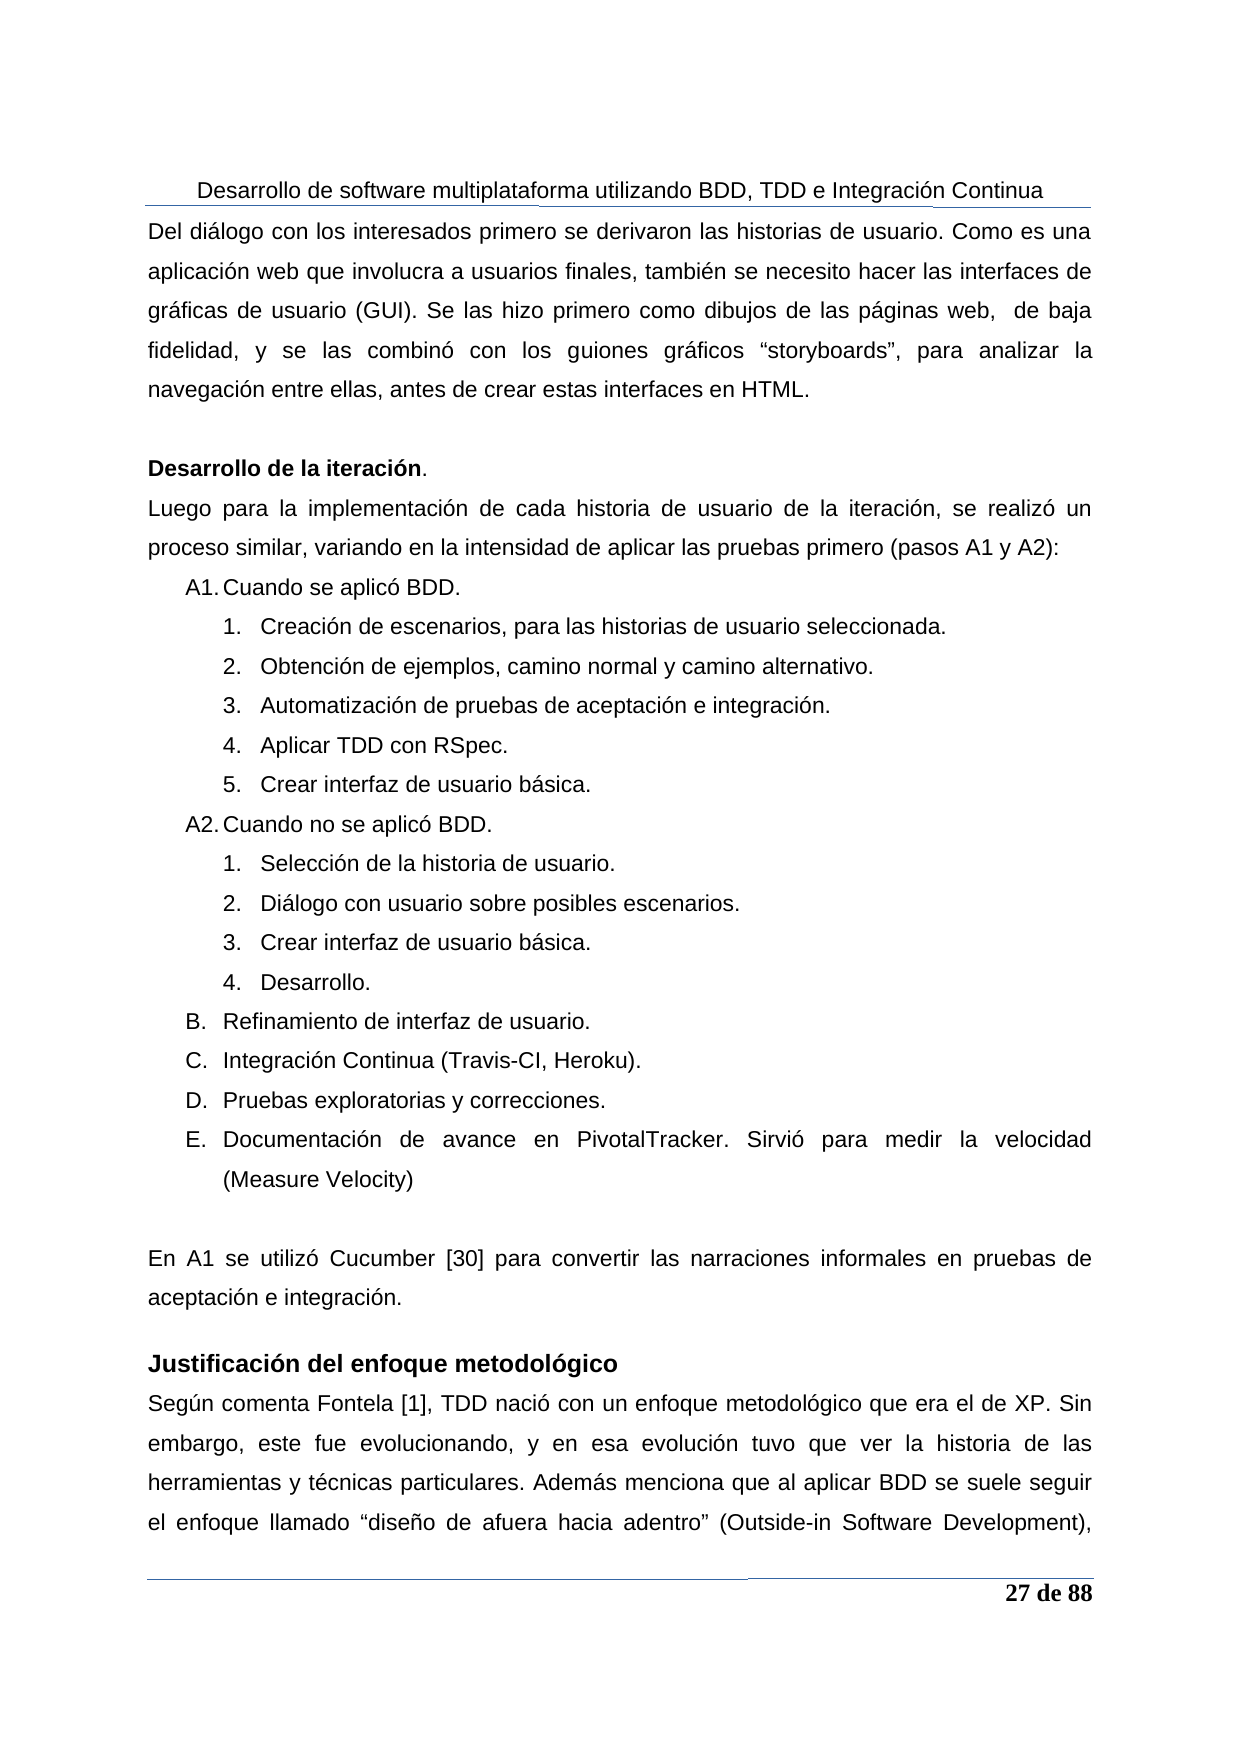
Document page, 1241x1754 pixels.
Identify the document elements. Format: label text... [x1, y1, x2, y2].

list Crear interfaz de usuario básica. [223, 929, 1093, 955]
subtitle Justificación del enfoque metodológico [148, 1349, 1093, 1377]
text Desarrollo de la iteración. [148, 455, 1093, 482]
list Cuando se aplicó BDD. [185, 574, 1093, 600]
text Según comenta Fontela [1], TDD nació con un enfoque metodológico que era el de XP. Sin embargo, este fue evolucionando, y en esa evolución tuvo que ver la historia de las herramientas y técnicas particulares. Además menciona que al aplicar BDD se suele seguir el enfoque llamado “diseño de afuera hacia adentro” (Outside-in Software Development), [148, 1390, 1093, 1535]
list Crear interfaz de usuario básica. [223, 771, 1093, 797]
list Documentación de avance en PivotalTracker. Sirvió para medir la velocidad (Measure Velocity) [185, 1126, 1093, 1192]
list Aplicar TDD con RSpec. [223, 732, 1093, 758]
list Selección de la historia de usuario. [223, 850, 1093, 876]
list Del diálogo con los interesados primero se derivaron las historias de usuario. Como es una aplicación web que involucra a usuarios finales, también se necesito hacer las interfaces de gráficas de usuario (GUI). Se las hizo primero como dibujos de las páginas web, de baja fidelidad, y se las combinó con los guiones gráficos “storyboards”, para analizar la navegación entre ellas, antes de crear estas interfaces en HTML. [148, 218, 1093, 403]
list Refinamiento de interfaz de usuario. [185, 1008, 1093, 1034]
list Diálogo con usuario sobre posibles escenarios. [223, 889, 1093, 916]
list Pruebas exploratorias y correcciones. [185, 1087, 1093, 1113]
text En A1 se utilizó Cucumber [30] para convertir las narraciones informales en pruebas de aceptación e integración. [148, 1245, 1093, 1311]
list Cuando no se aplicó BDD. [185, 811, 1093, 837]
list Integración Continua (Travis-CI, Heroku). [185, 1047, 1093, 1074]
list Automatización de pruebas de aceptación e integración. [223, 692, 1093, 718]
list Creación de escenarios, para las historias de usuario seleccionada. [223, 613, 1093, 639]
list Obtención de ejemplos, camino normal y camino alternativo. [223, 653, 1093, 679]
text Luego para la implementación de cada historia de usuario de la iteración, se realizó un proceso similar, variando en la intensidad de aplicar las pruebas primero (pasos A1 y A2): [148, 495, 1093, 561]
list Desarrollo. [223, 968, 1093, 995]
